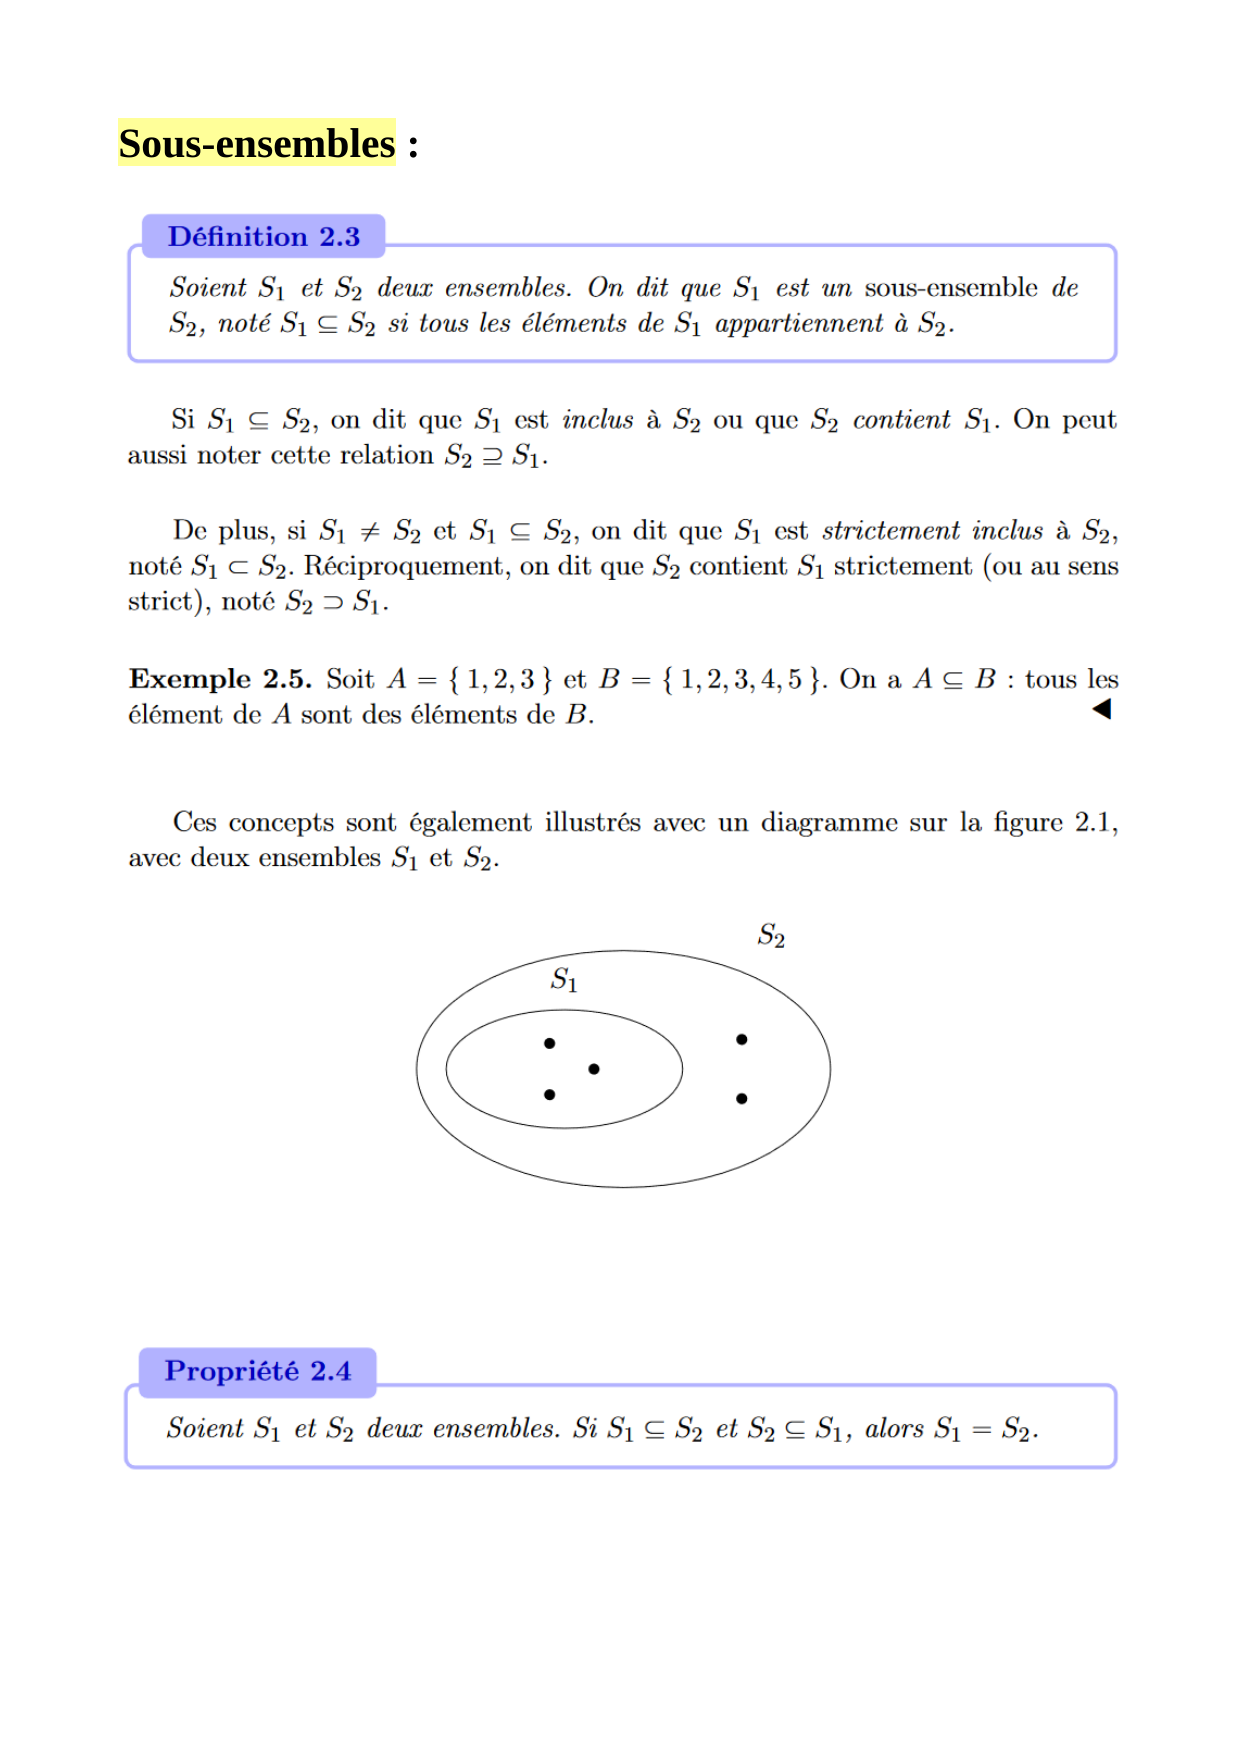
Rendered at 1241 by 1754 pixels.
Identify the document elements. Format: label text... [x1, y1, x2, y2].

text Sous-ensembles : [118, 118, 1122, 166]
